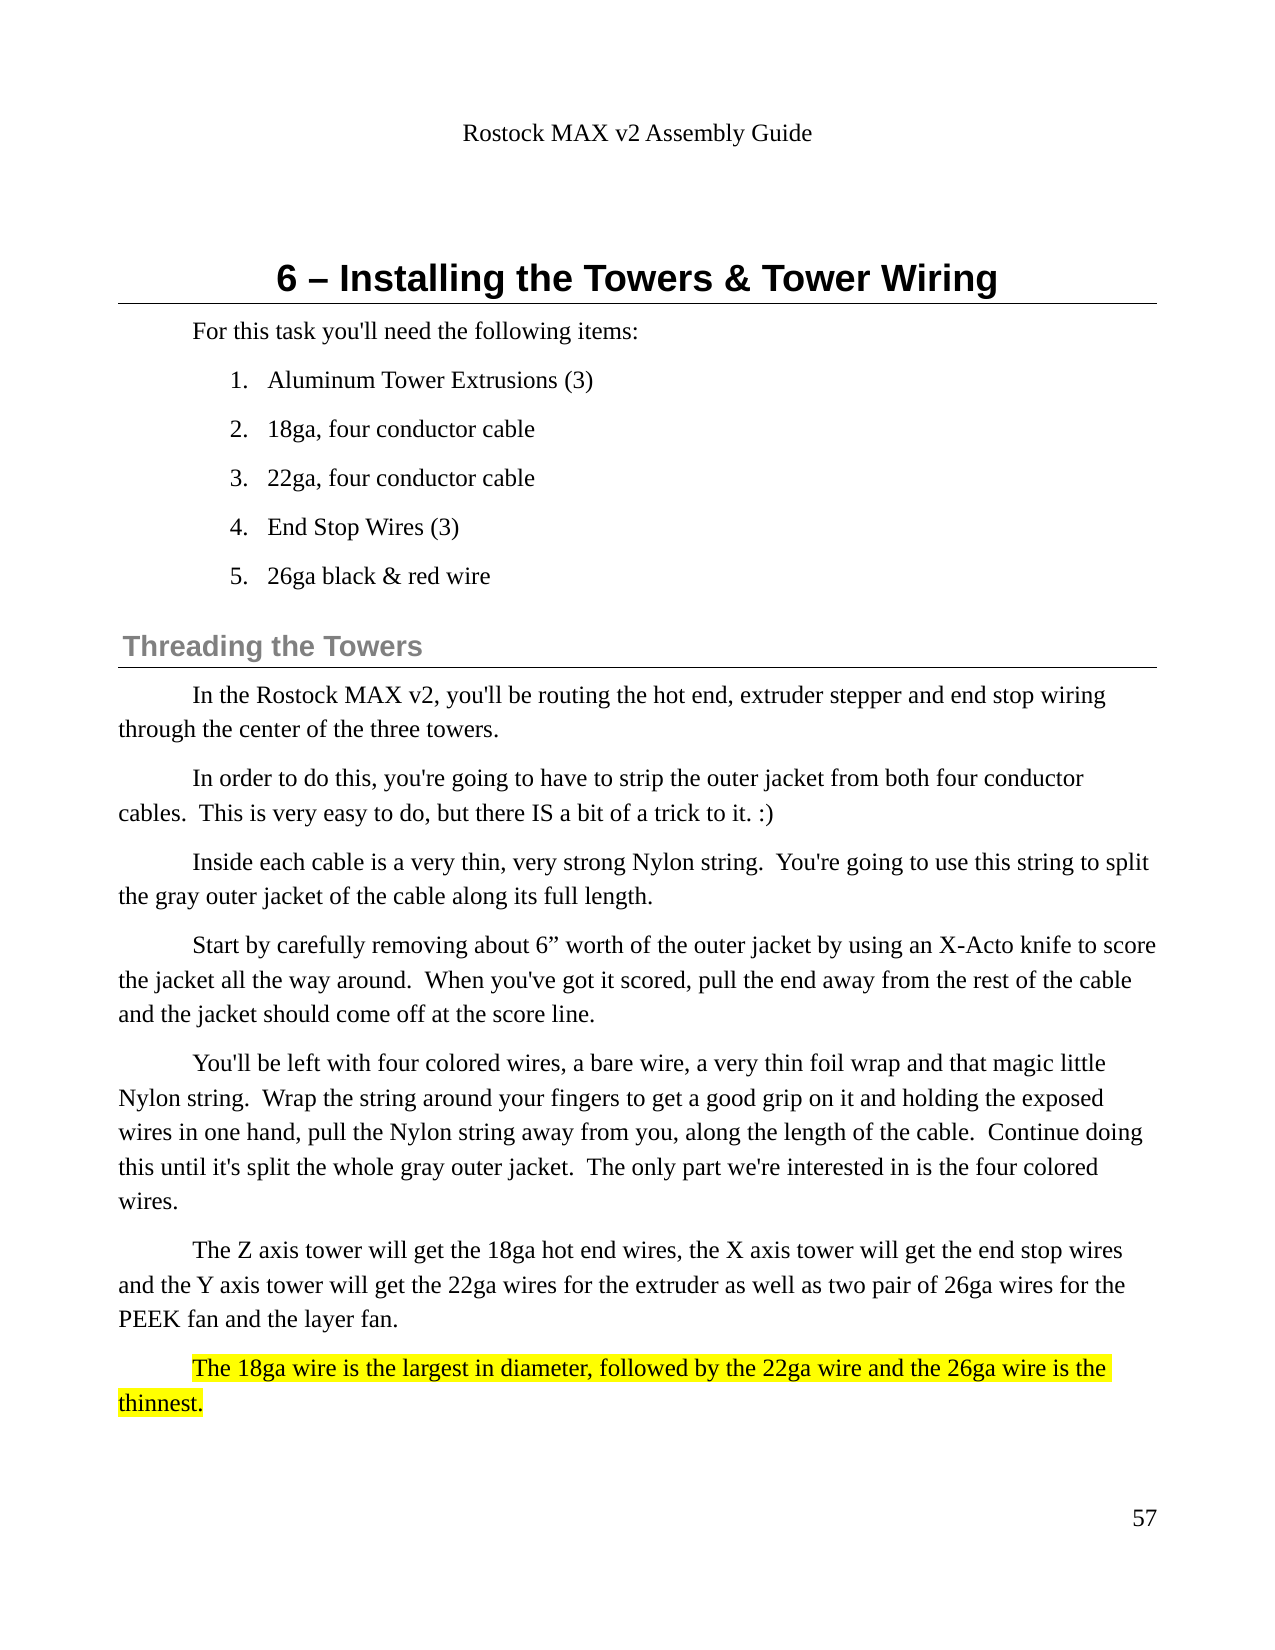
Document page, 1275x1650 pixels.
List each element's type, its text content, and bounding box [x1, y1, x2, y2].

subtitle 6 – Installing the Towers & Tower Wiring [118, 251, 1157, 303]
text In order to do this, you're going to have to strip the outer jacket from both four conductor cables. This is very easy to do, but there IS a bit of a trick to it. :) [118, 763, 1157, 827]
list 18ga, four conductor cable [229, 414, 1157, 443]
text Start by carefully removing about 6” worth of the outer jacket by using an X-Acto knife to score the jacket all the way around. When you've got it scored, pull the end away from the rest of the cable and the jacket should come off at the score line. [118, 930, 1157, 1028]
list Aluminum Tower Extrusions (3) [229, 365, 1157, 394]
list End Stop Wires (3) [229, 512, 1157, 541]
list 26ga black & red wire [229, 561, 1157, 590]
text You'll be left with four colored wires, a bare wire, a very thin foil wrap and that magic little Nylon string. Wrap the string around your fingers to get a good grip on it and holding the exposed wires in one hand, pull the Nylon string away from you, along the length of the cable. Continue doing this until it's split the whole gray outer jacket. The only part we're interested in is the four colored wires. [118, 1048, 1157, 1215]
text Inside each cable is a very thin, very strong Nylon string. You're going to use this string to split the gray outer jacket of the cable along its full length. [118, 847, 1157, 910]
text The Z axis tower will get the 18ga hot end wires, the X axis tower will get the end stop wires and the Y axis tower will get the 22ga wires for the extruder as well as two pair of 26ga wires for the PEEK fan and the layer fan. [118, 1235, 1157, 1333]
list 22ga, four conductor cable [229, 463, 1157, 492]
text For this task you'll need the following items: [118, 316, 1157, 345]
subtitle Threading the Towers [118, 625, 1157, 667]
text In the Rostock MAX v2, you'll be routing the hot end, extruder stepper and end stop wiring through the center of the three towers. [118, 680, 1157, 743]
text The 18ga wire is the largest in diameter, followed by the 22ga wire and the 26ga wire is the thinnest. [118, 1353, 1157, 1417]
